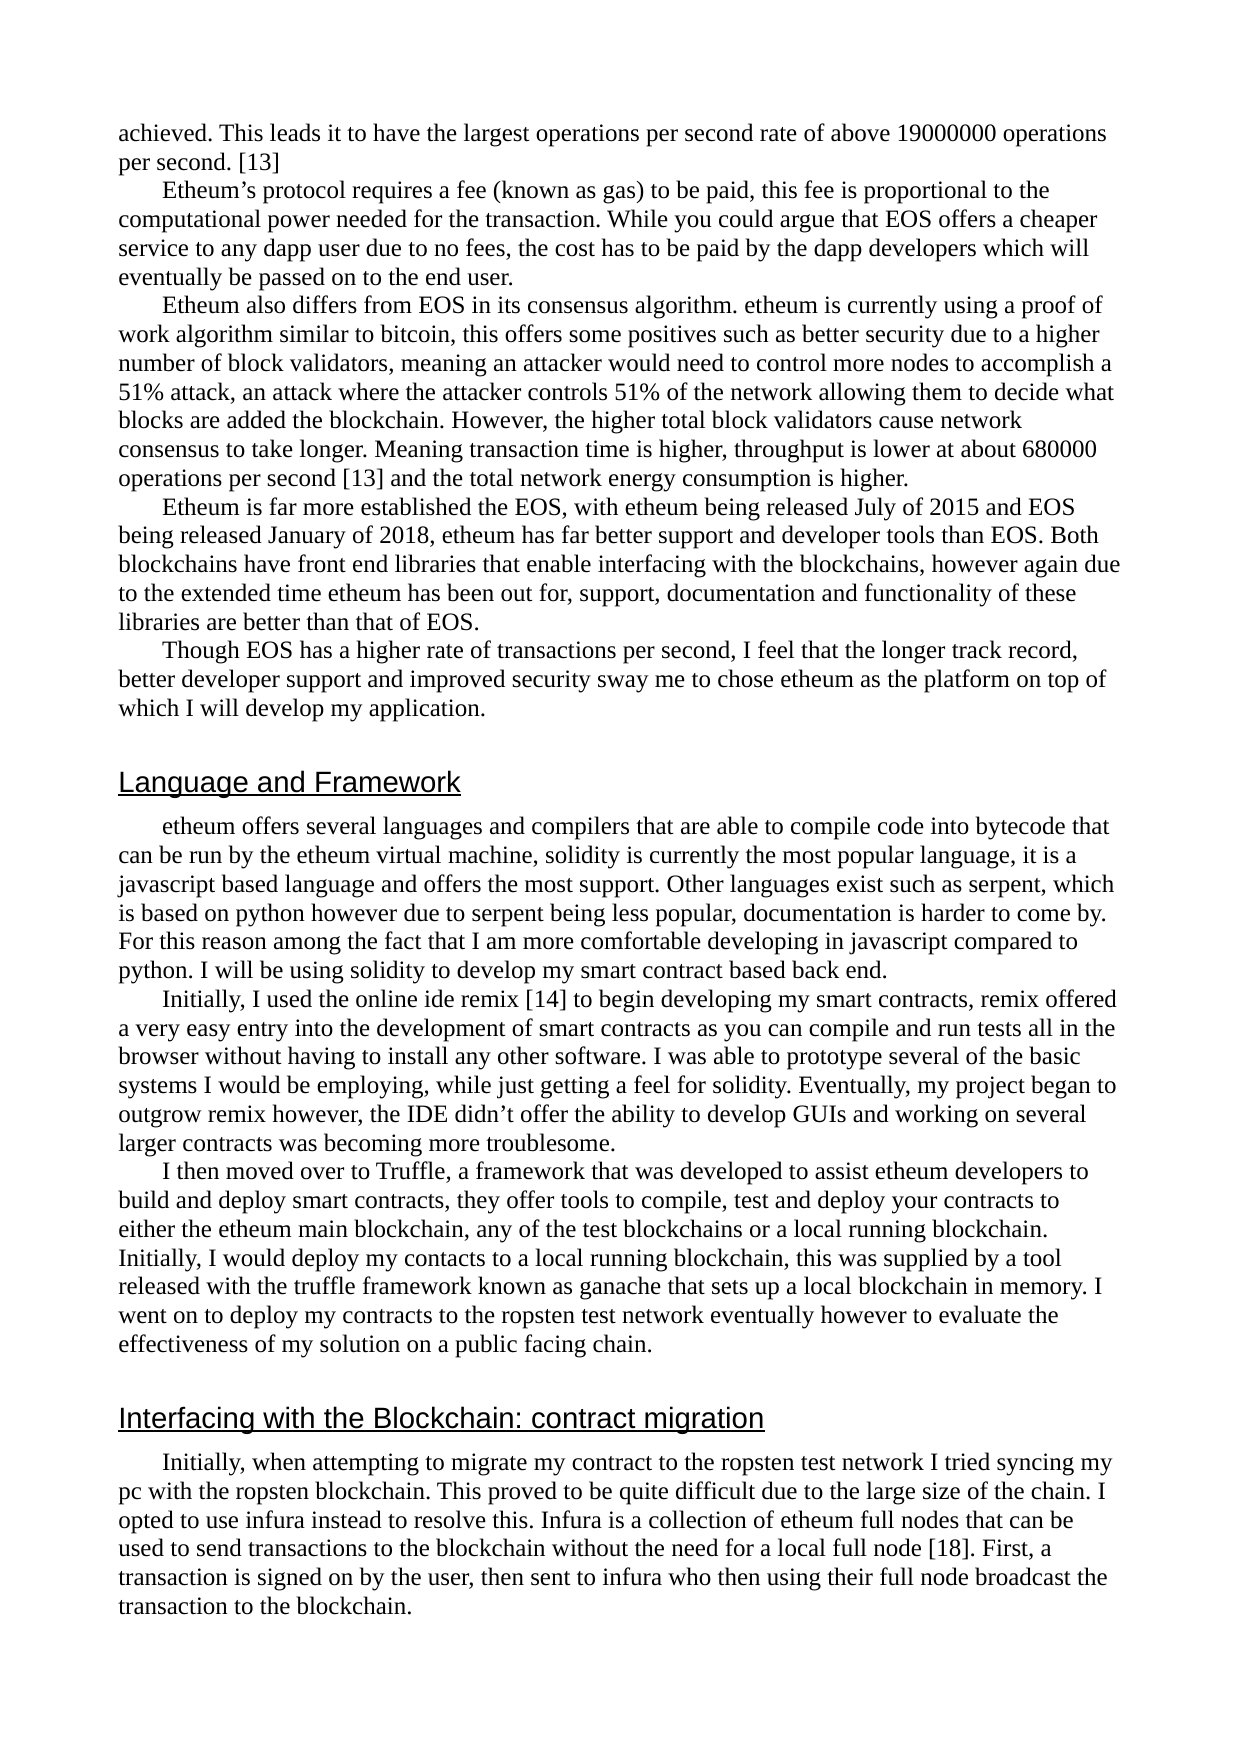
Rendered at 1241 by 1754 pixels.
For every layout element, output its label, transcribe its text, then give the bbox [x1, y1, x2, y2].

subtitle Language and Framework [118, 765, 1122, 799]
text etheum offers several languages and compilers that are able to compile code into bytecode that can be run by the etheum virtual machine, solidity is currently the most popular language, it is a javascript based language and offers the most support. Other languages exist such as serpent, which is based on python however due to serpent being less popular, documentation is harder to come by. For this reason among the fact that I am more comfortable developing in javascript compared to python. I will be using solidity to develop my smart contract based back end. [118, 811, 1122, 984]
text Etheum also differs from EOS in its consensus algorithm. etheum is currently using a proof of work algorithm similar to bitcoin, this offers some positives such as better security due to a higher number of block validators, meaning an attacker would need to control more nodes to accomplish a 51% attack, an attack where the attacker controls 51% of the network allowing them to decide what blocks are added the blockchain. However, the higher total block validators cause network consensus to take longer. Meaning transaction time is higher, throughput is lower at about 680000 operations per second [13] and the total network energy consumption is higher. [118, 291, 1122, 492]
text Initially, I used the online ide remix [14] to begin developing my smart contracts, remix offered a very easy entry into the development of smart contracts as you can compile and run tests all in the browser without having to install any other software. I was able to prototype several of the basic systems I would be employing, while just getting a feel for solidity. Eventually, my project began to outgrow remix however, the IDE didn’t offer the ability to develop GUIs and working on several larger contracts was becoming more troublesome. [118, 984, 1122, 1156]
text I then moved over to Truffle, a framework that was developed to assist etheum developers to build and deploy smart contracts, they offer tools to compile, test and deploy your contracts to either the etheum main blockchain, any of the test blockchains or a local running blockchain. Initially, I would deploy my contacts to a local running blockchain, this was supplied by a tool released with the truffle framework known as ganache that sets up a local blockchain in memory. I went on to deploy my contracts to the ropsten test network eventually however to evaluate the effectiveness of my solution on a public facing chain. [118, 1156, 1122, 1358]
subtitle Interfacing with the Blockchain: contract migration [118, 1401, 1122, 1435]
text Though EOS has a higher rate of transactions per second, I feel that the longer track record, better developer support and improved security sway me to chose etheum as the platform on top of which I will develop my application. [118, 636, 1122, 722]
text achieved. This leads it to have the largest operations per second rate of above 19000000 operations per second. [13] [118, 118, 1122, 176]
text Etheum is far more established the EOS, with etheum being released July of 2015 and EOS being released January of 2018, etheum has far better support and developer tools than EOS. Both blockchains have front end libraries that enable interfacing with the blockchains, however again due to the extended time etheum has been out for, support, documentation and functionality of these libraries are better than that of EOS. [118, 492, 1122, 636]
text Etheum’s protocol requires a fee (known as gas) to be paid, this fee is proportional to the computational power needed for the transaction. While you could argue that EOS offers a cheaper service to any dapp user due to no fees, the cost has to be paid by the dapp developers which will eventually be passed on to the end user. [118, 176, 1122, 291]
text Initially, when attempting to migrate my contract to the ropsten test network I tried syncing my pc with the ropsten blockchain. This proved to be quite difficult due to the large size of the chain. I opted to use infura instead to resolve this. Infura is a collection of etheum full nodes that can be used to send transactions to the blockchain without the need for a local full node [18]. First, a transaction is signed on by the user, then sent to infura who then using their full node broadcast the transaction to the blockchain. [118, 1447, 1122, 1620]
